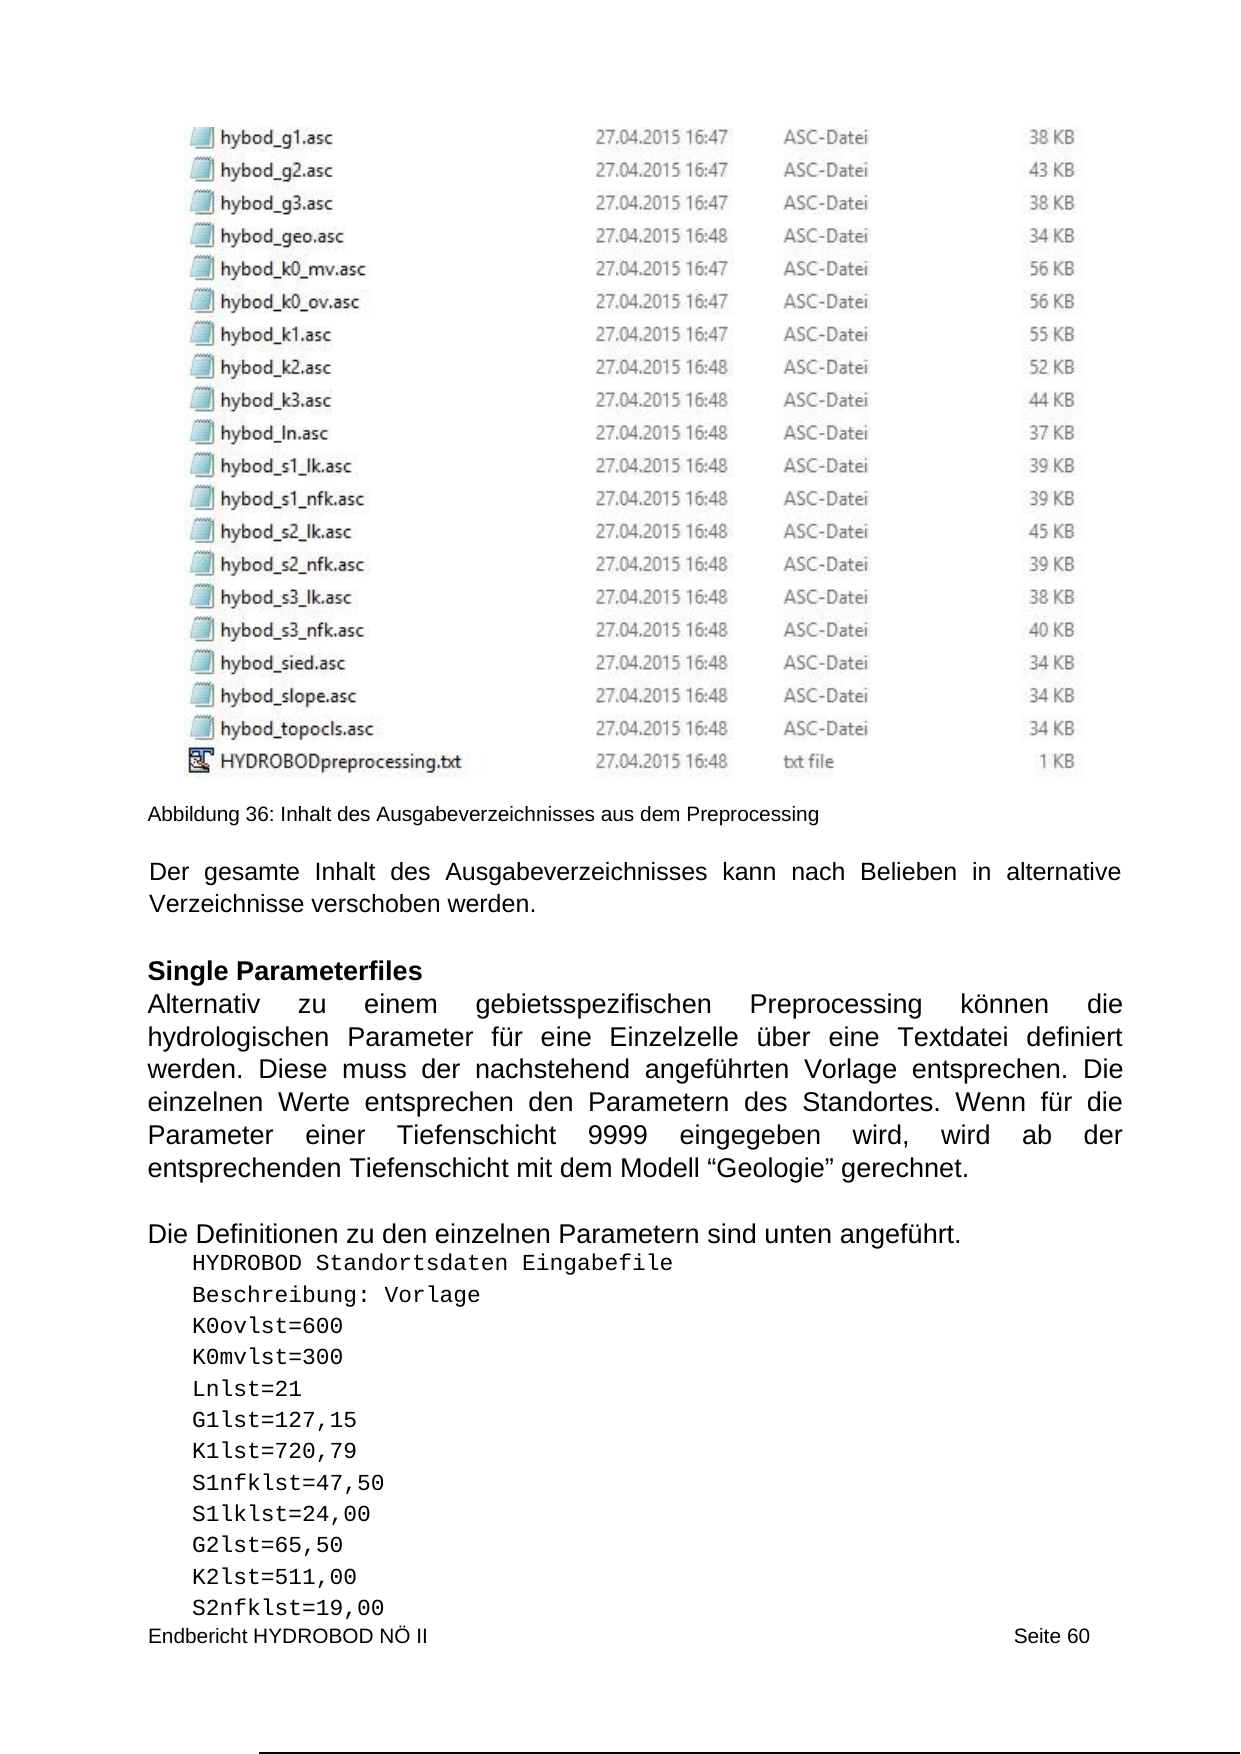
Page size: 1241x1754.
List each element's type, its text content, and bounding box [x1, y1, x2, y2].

text K1lst=720,79 [192, 1440, 1124, 1466]
text Single Parameterfiles [147, 954, 1137, 986]
text K0mvlst=300 [192, 1346, 1124, 1372]
text G1lst=127,15 [192, 1408, 1124, 1434]
text Abbildung 36: Inhalt des Ausgabeverzeichnisses aus dem Preprocessing [147, 802, 1123, 826]
text G2lst=65,50 [192, 1534, 1124, 1560]
text Die Definitionen zu den einzelnen Parametern sind unten angeführt. [147, 1218, 1124, 1250]
text Beschreibung: Vorlage [192, 1283, 1124, 1309]
text Lnlst=21 [192, 1377, 1124, 1403]
text S1lklst=24,00 [192, 1502, 1124, 1528]
text HYDROBOD Standortsdaten Eingabefile [192, 1252, 1124, 1278]
text K0ovlst=600 [192, 1314, 1124, 1340]
text Alternativ zu einem gebietsspezifischen Preprocessing können die hydrologischen Parameter für eine Einzelzelle über eine Textdatei definiert werden. Diese muss der nachstehend angeführten Vorlage entsprechen. Die einzelnen Werte entsprechen den Parametern des Standortes. Wenn für die Parameter einer Tiefenschicht 9999 eingegeben wird, wird ab der entsprechenden Tiefenschicht mit dem Modell “Geologie” gerechnet. [147, 988, 1124, 1183]
text Der gesamte Inhalt des Ausgabeverzeichnisses kann nach Belieben in alternative Verzeichnisse verschoben werden. [149, 857, 1123, 917]
text S2nfklst=19,00 [192, 1597, 1124, 1622]
text S1nfklst=47,50 [192, 1471, 1124, 1497]
text K2lst=511,00 [192, 1565, 1124, 1591]
